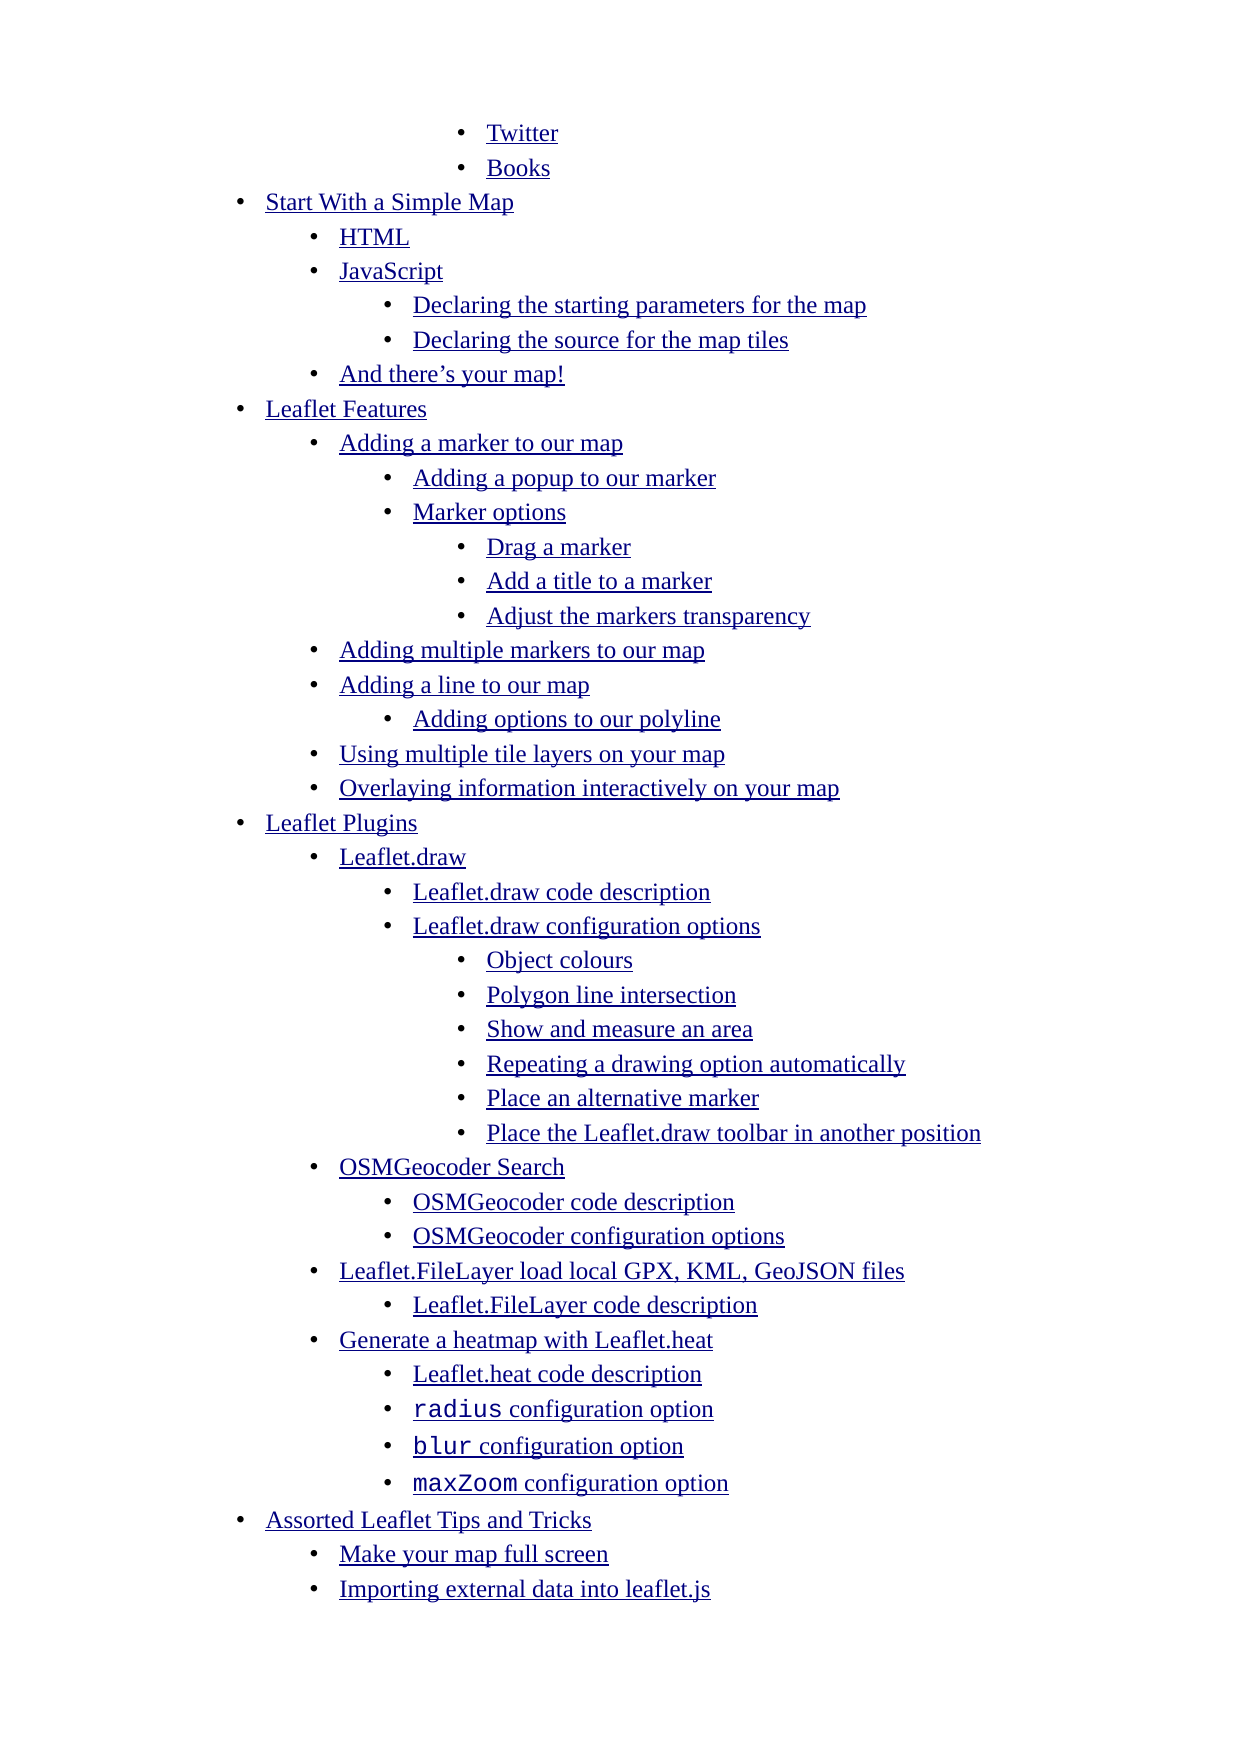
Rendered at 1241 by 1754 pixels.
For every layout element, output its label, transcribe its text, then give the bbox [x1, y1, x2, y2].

list Importing external data into leaflet.js [309, 1574, 1122, 1602]
list Place an alternative marker [457, 1083, 1122, 1112]
list Adding multiple markers to our map [309, 635, 1122, 664]
list Object colours [457, 946, 1122, 974]
list Books [457, 153, 1122, 181]
list OSMGeocoder code description [383, 1187, 1122, 1216]
list maxZoom configuration option [383, 1468, 1122, 1499]
list Make your map full screen [309, 1539, 1122, 1568]
list Declaring the starting parameters for the map [383, 291, 1122, 319]
list Leaflet.draw code description [383, 877, 1122, 905]
list Leaflet.draw configuration options [383, 911, 1122, 940]
list Adding a popup to our marker [383, 463, 1122, 492]
list OSMGeocoder configuration options [383, 1221, 1122, 1250]
list Leaflet.FileLayer code description [383, 1290, 1122, 1319]
list Leaflet.draw [309, 842, 1122, 871]
list Start With a Simple Map [236, 187, 1122, 216]
list Adding options to our polyline [383, 704, 1122, 733]
list Adjust the markers transparency [457, 601, 1122, 629]
list Twitter [457, 118, 1122, 147]
list Assorted Leaflet Tips and Tricks [236, 1505, 1122, 1533]
list Leaflet Features [236, 394, 1122, 423]
list blur configuration option [383, 1431, 1122, 1462]
list Leaflet.FileLayer load local GPX, KML, GeoJSON files [309, 1256, 1122, 1285]
list Polygon line intersection [457, 980, 1122, 1009]
list Leaflet Plugins [236, 808, 1122, 836]
list OSMGeocoder Search [309, 1152, 1122, 1181]
list Adding a line to our map [309, 670, 1122, 698]
list radius configuration option [383, 1394, 1122, 1425]
list HTML [309, 222, 1122, 250]
list Declaring the source for the map tiles [383, 325, 1122, 354]
list Repeating a drawing option automatically [457, 1049, 1122, 1078]
list Adding a marker to our map [309, 428, 1122, 457]
list Marker options [383, 497, 1122, 526]
list Drag a marker [457, 532, 1122, 561]
list And there’s your map! [309, 359, 1122, 388]
list Add a title to a marker [457, 566, 1122, 595]
list Place the Leaflet.draw toolbar in another position [457, 1118, 1122, 1147]
list Using multiple tile layers on your map [309, 739, 1122, 767]
list JavaScript [309, 256, 1122, 285]
list Overlaying information interactively on your map [309, 773, 1122, 802]
list Leaflet.heat code description [383, 1359, 1122, 1388]
list Show and measure an area [457, 1014, 1122, 1043]
list Generate a heatmap with Leaflet.heat [309, 1325, 1122, 1354]
